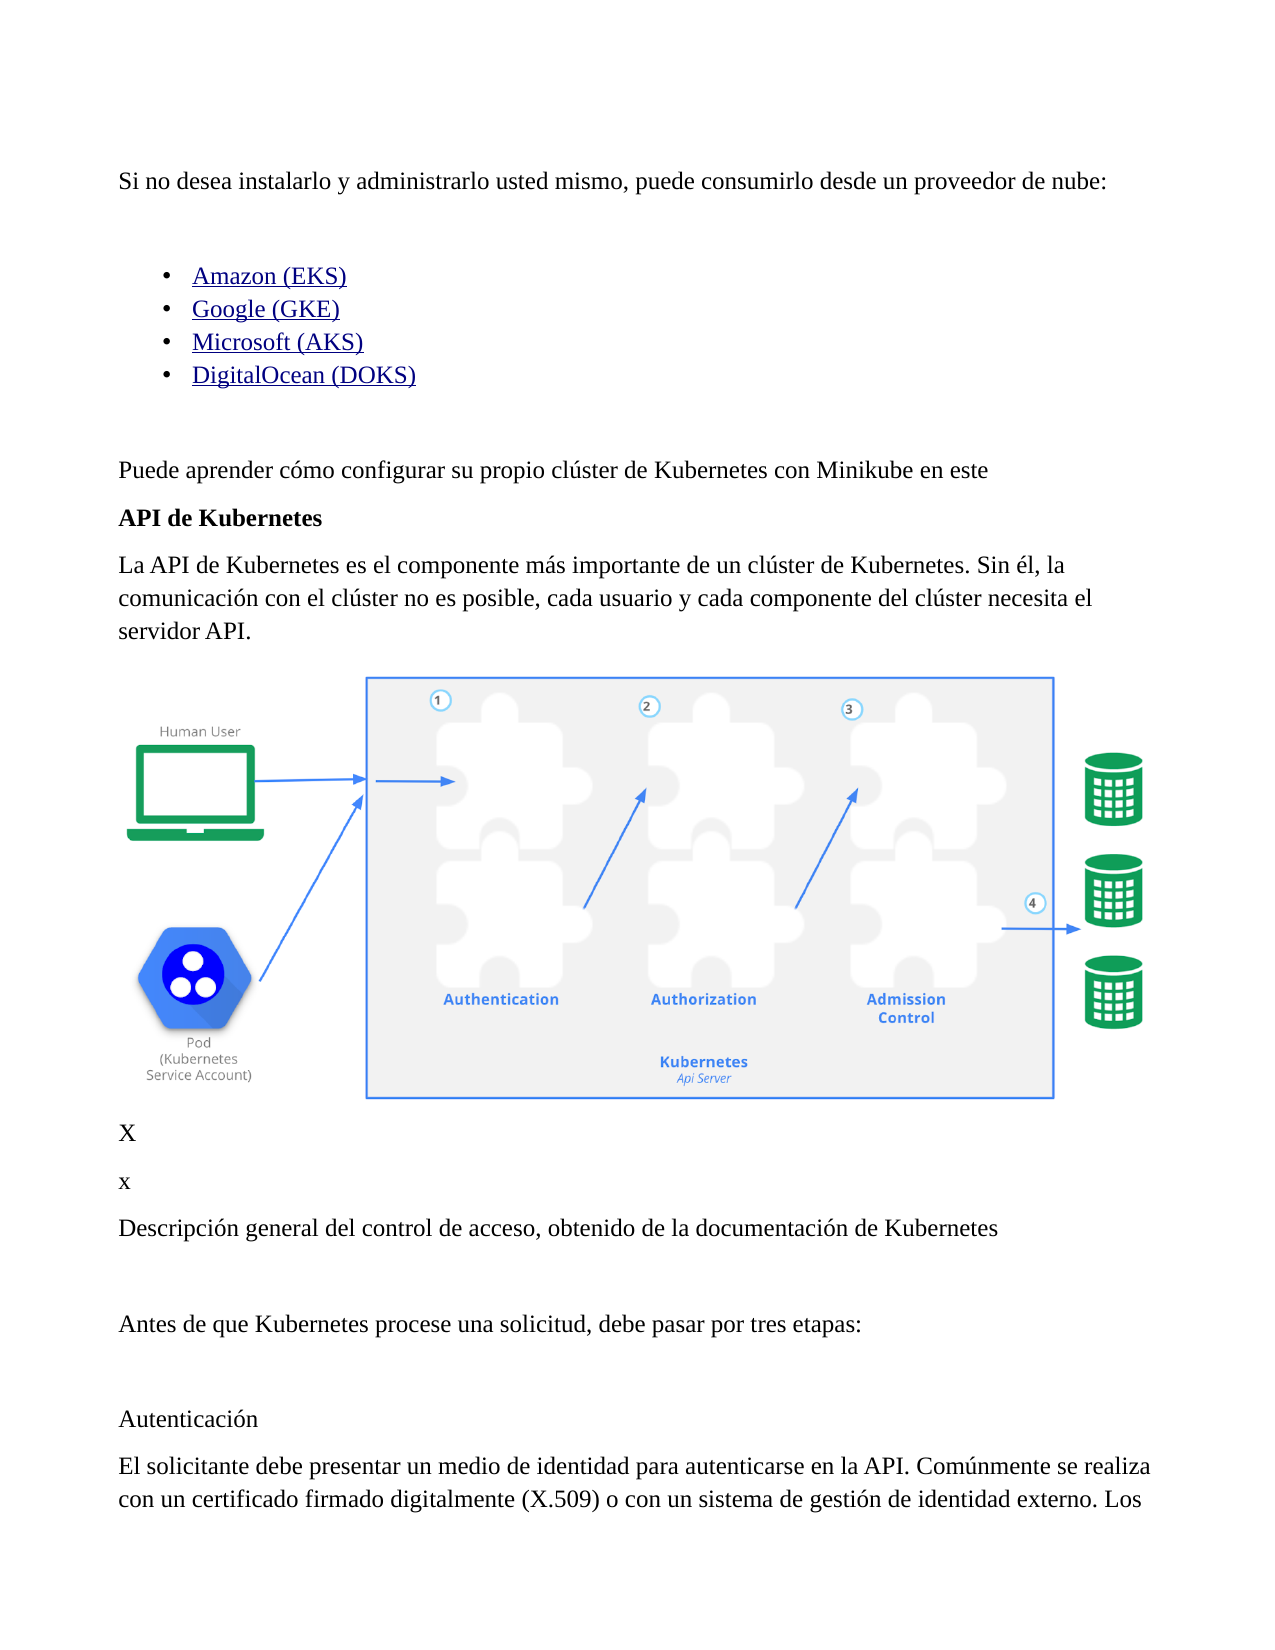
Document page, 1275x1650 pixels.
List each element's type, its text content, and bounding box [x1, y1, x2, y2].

text Descripción general del control de acceso, obtenido de la documentación de Kubernetes [118, 1213, 1157, 1242]
text Autenticación [118, 1404, 1157, 1433]
list Google (GKE) [162, 294, 1157, 323]
text Puede aprender cómo configurar su propio clúster de Kubernetes con Minikube en este [118, 455, 1157, 484]
text x [118, 1166, 1157, 1194]
text La API de Kubernetes es el componente más importante de un clúster de Kubernetes. Sin él, la comunicación con el clúster no es posible, cada usuario y cada componente del clúster necesita el servidor API. [118, 550, 1157, 645]
picture [118, 664, 1157, 1114]
text Si no desea instalarlo y administrarlo usted mismo, puede consumirlo desde un proveedor de nube: [118, 166, 1157, 194]
text X [118, 1114, 1157, 1147]
text Antes de que Kubernetes procese una solicitud, debe pasar por tres etapas: [118, 1309, 1157, 1337]
list DigitalOcean (DOKS) [162, 360, 1157, 389]
list Microsoft (AKS) [162, 327, 1157, 356]
text API de Kubernetes [118, 503, 1157, 532]
list Amazon (EKS) [162, 261, 1157, 290]
text El solicitante debe presentar un medio de identidad para autenticarse en la API. Comúnmente se realiza con un certificado firmado digitalmente (X.509) o con un sistema de gestión de identidad externo. Los [118, 1451, 1157, 1513]
